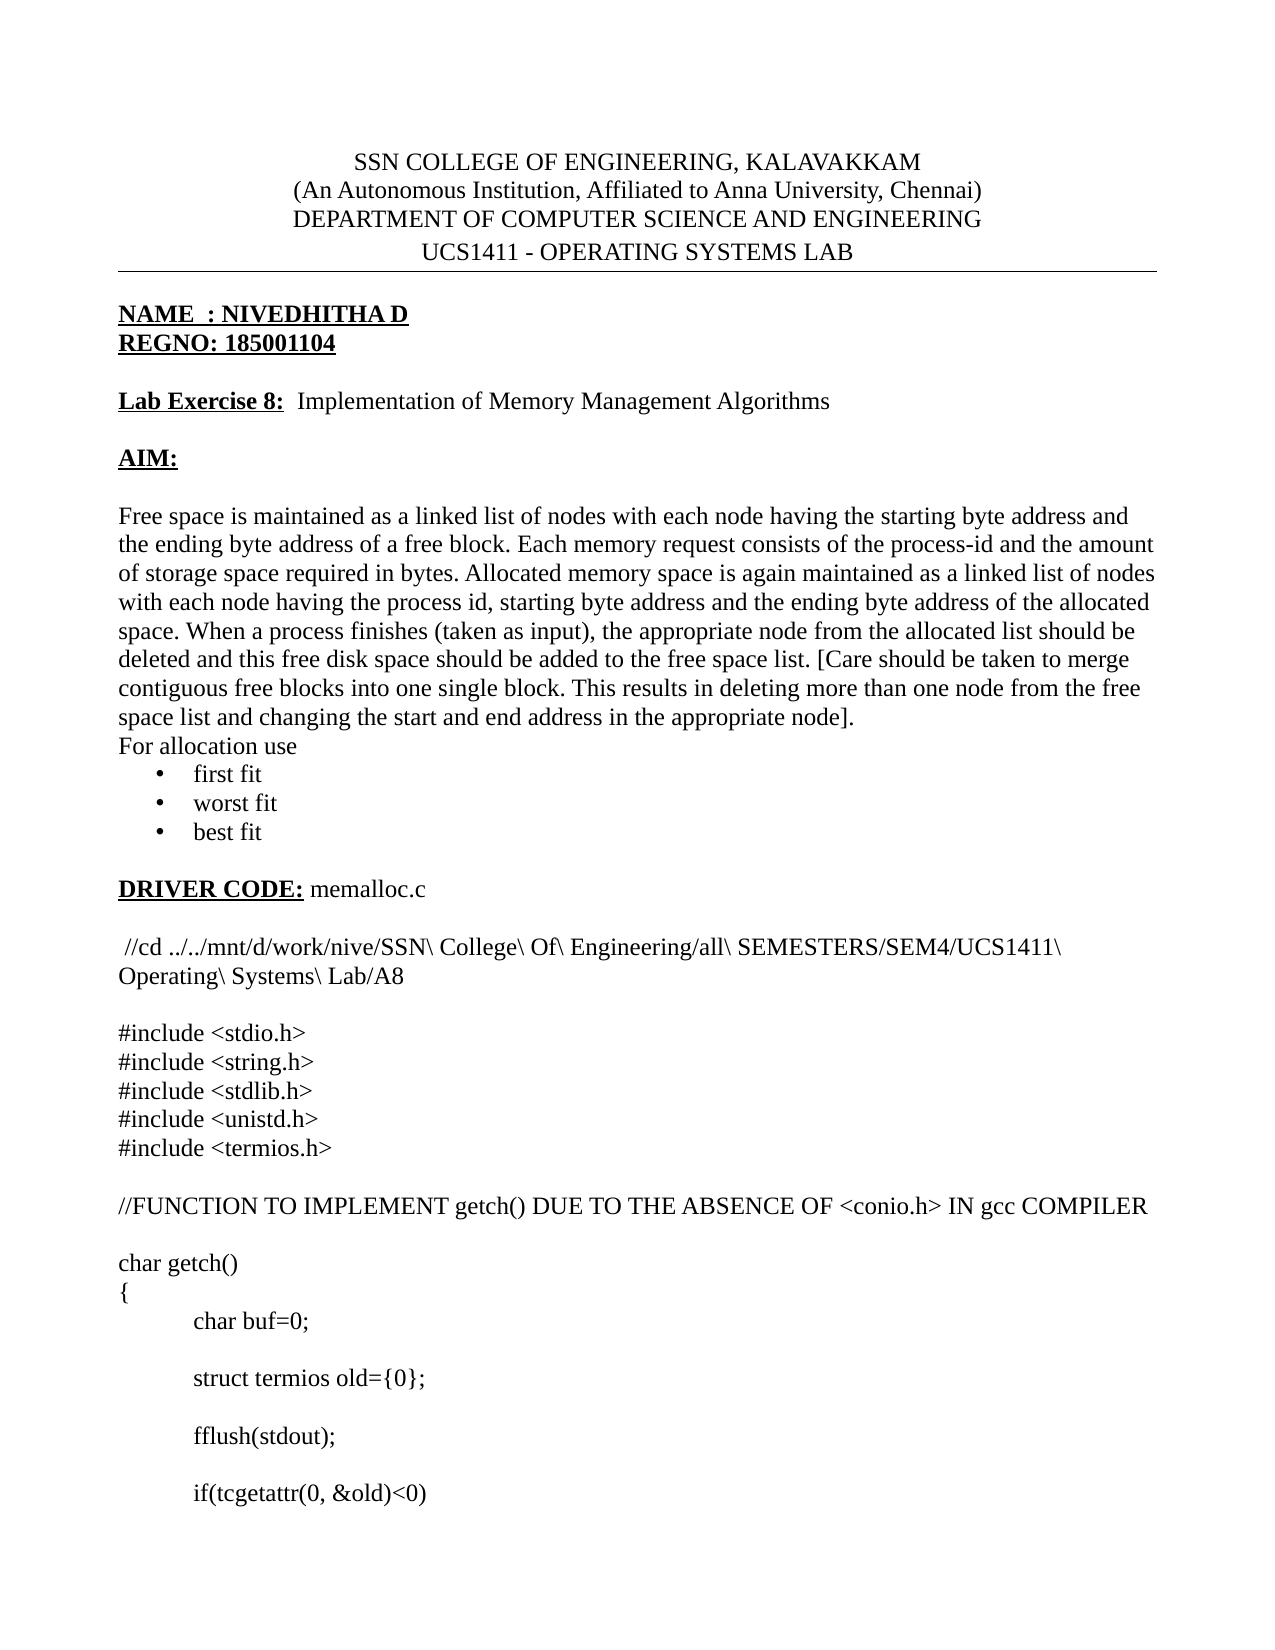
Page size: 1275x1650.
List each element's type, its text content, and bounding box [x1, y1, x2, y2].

text DEPARTMENT OF COMPUTER SCIENCE AND ENGINEERING [118, 204, 1157, 233]
text #include <termios.h> [118, 1133, 1157, 1162]
text //cd ../../mnt/d/work/nive/SSN\ College\ Of\ Engineering/all\ SEMESTERS/SEM4/UCS1411\ Operating\ Systems\ Lab/A8 [118, 932, 1157, 989]
text fflush(stdout); [118, 1421, 1157, 1449]
text struct termios old={0}; [118, 1363, 1157, 1392]
text //FUNCTION TO IMPLEMENT getch() DUE TO THE ABSENCE OF <conio.h> IN gcc COMPILER [118, 1191, 1157, 1219]
list best fit [156, 817, 1157, 846]
text char getch() [118, 1248, 1157, 1277]
text AIM: [118, 443, 1157, 472]
text #include <stdio.h> [118, 1018, 1157, 1047]
text SSN COLLEGE OF ENGINEERING, KALAVAKKAM [118, 147, 1157, 176]
text #include <stdlib.h> [118, 1076, 1157, 1104]
list first fit [156, 759, 1157, 788]
text REGNO: 185001104 [118, 328, 1157, 357]
text #include <unistd.h> [118, 1104, 1157, 1133]
list worst fit [156, 788, 1157, 817]
text For allocation use [118, 731, 1157, 759]
text { [118, 1277, 1157, 1306]
text Lab Exercise 8: Implementation of Memory Management Algorithms [118, 386, 1157, 414]
text if(tcgetattr(0, &old)<0) [118, 1478, 1157, 1507]
text #include <string.h> [118, 1047, 1157, 1076]
text DRIVER CODE: memalloc.c [118, 874, 1157, 903]
text NAME : NIVEDHITHA D [118, 299, 1157, 328]
text char buf=0; [118, 1306, 1157, 1334]
text Free space is maintained as a linked list of nodes with each node having the starting byte address and the ending byte address of a free block. Each memory request consists of the process-id and the amount of storage space required in bytes. Allocated memory space is again maintained as a linked list of nodes with each node having the process id, starting byte address and the ending byte address of the allocated space. When a process finishes (taken as input), the appropriate node from the allocated list should be deleted and this free disk space should be added to the free space list. [Care should be taken to merge contiguous free blocks into one single block. This results in deleting more than one node from the free space list and changing the start and end address in the appropriate node]. [118, 501, 1157, 731]
text (An Autonomous Institution, Affiliated to Anna University, Chennai) [118, 176, 1157, 204]
text UCS1411 - OPERATING SYSTEMS LAB [118, 233, 1157, 271]
